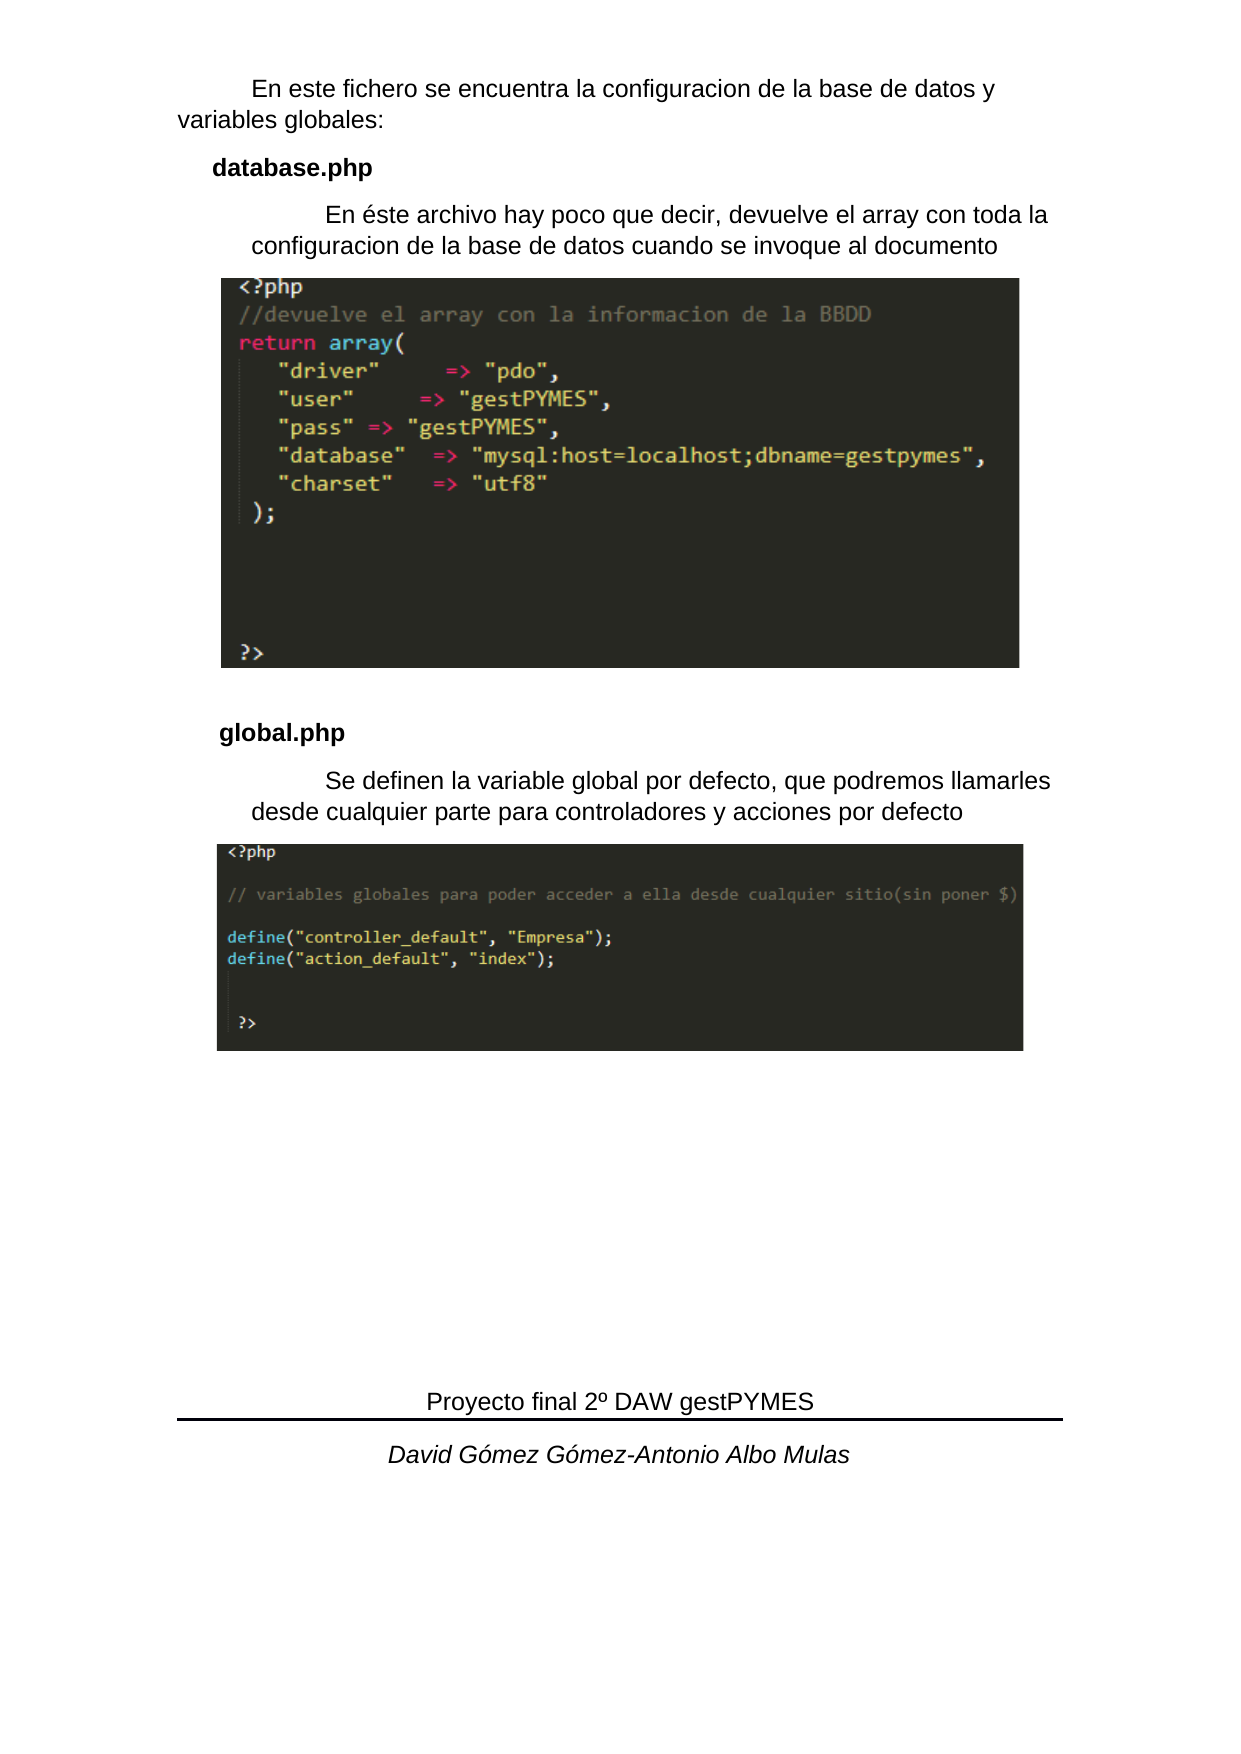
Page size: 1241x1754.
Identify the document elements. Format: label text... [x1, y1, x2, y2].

picture [216, 844, 1024, 1051]
text database.php [177, 152, 1063, 181]
text En éste archivo hay poco que decir, devuelve el array con toda la configuracion de la base de datos cuando se invoque al documento [177, 200, 1063, 260]
picture [221, 278, 1020, 668]
text Proyecto final 2º DAW gestPYMES [177, 1387, 1063, 1418]
text En este fichero se encuentra la configuracion de la base de datos y variables globales: [177, 74, 1063, 133]
text Se definen la variable global por defecto, que podremos llamarles desde cualquier parte para controladores y acciones por defecto [177, 766, 1063, 826]
text global.php [177, 718, 1063, 747]
text David Gómez Gómez-Antonio Albo Mulas [177, 1440, 1063, 1469]
